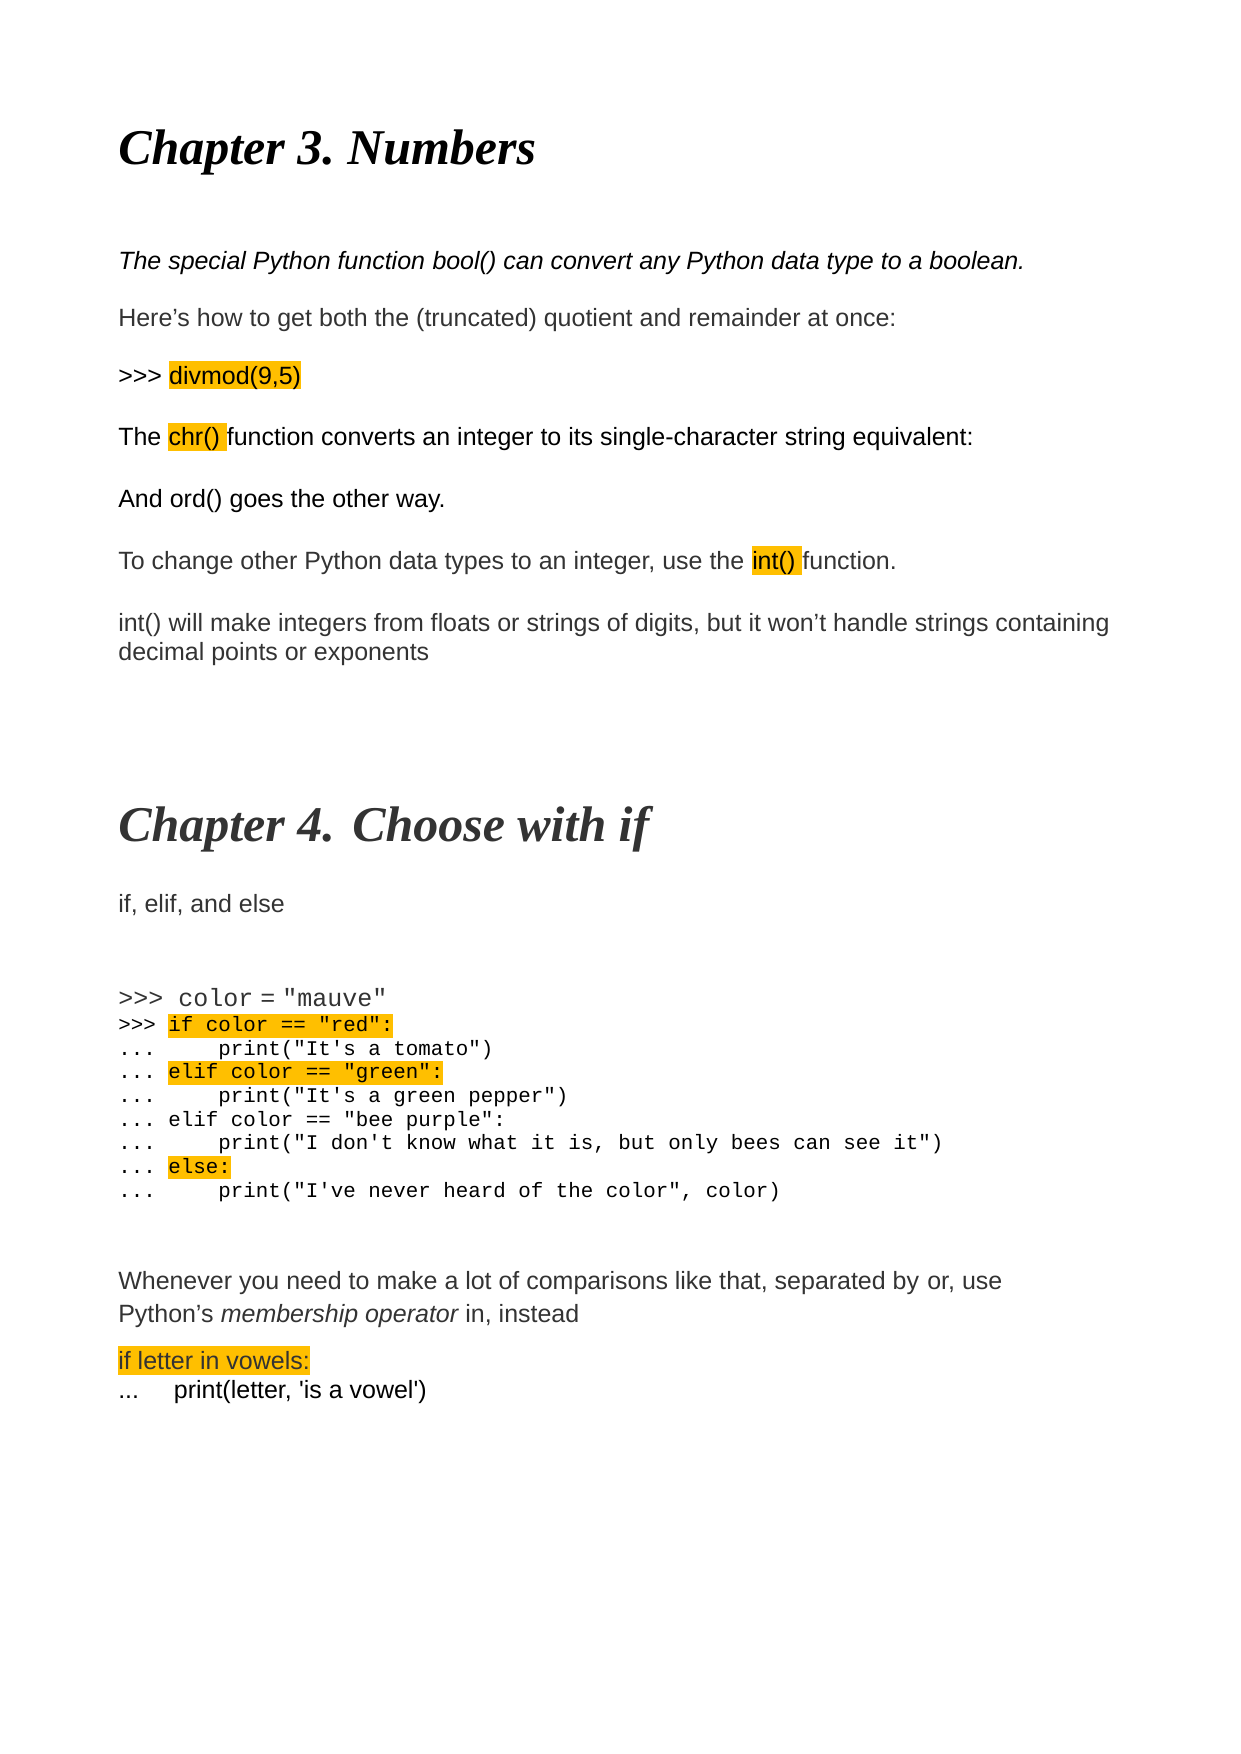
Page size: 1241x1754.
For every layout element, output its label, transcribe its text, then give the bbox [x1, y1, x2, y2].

text ... elif color == "bee purple": [118, 1109, 1122, 1132]
text >>> color = "mauve" [118, 983, 1122, 1014]
text The special Python function bool() can convert any Python data type to a boolean. [118, 246, 1122, 274]
text ... print("I don't know what it is, but only bees can see it") [118, 1132, 1122, 1156]
text int() will make integers from floats or strings of digits, but it won’t handle strings containing decimal points or exponents [118, 608, 1122, 665]
text >>> divmod(9,5) [118, 361, 1122, 389]
text ... print("It's a green pepper") [118, 1085, 1122, 1109]
text Here’s how to get both the (truncated) quotient and remainder at once: [118, 303, 1122, 332]
text if letter in vowels: [118, 1346, 1122, 1375]
text ... print("I've never heard of the color", color) [118, 1179, 1122, 1203]
subtitle Chapter 4. Choose with if [118, 794, 1122, 852]
text The chr() function converts an integer to its single-character string equivalent: [118, 422, 1122, 451]
subtitle if, elif, and else [118, 889, 1122, 918]
text And ord() goes the other way. [118, 484, 1122, 513]
text Whenever you need to make a lot of comparisons like that, separated by or, use Python’s membership operator in, instead [118, 1266, 1122, 1327]
text ... print(letter, 'is a vowel') [118, 1375, 1122, 1404]
text ... elif color == "green": [118, 1061, 1122, 1085]
text ... else: [118, 1156, 1122, 1179]
text To change other Python data types to an integer, use the int() function. [118, 546, 1122, 575]
text >>> if color == "red": [118, 1014, 1122, 1038]
subtitle Chapter 3. Numbers [118, 118, 1122, 176]
text ... print("It's a tomato") [118, 1038, 1122, 1061]
